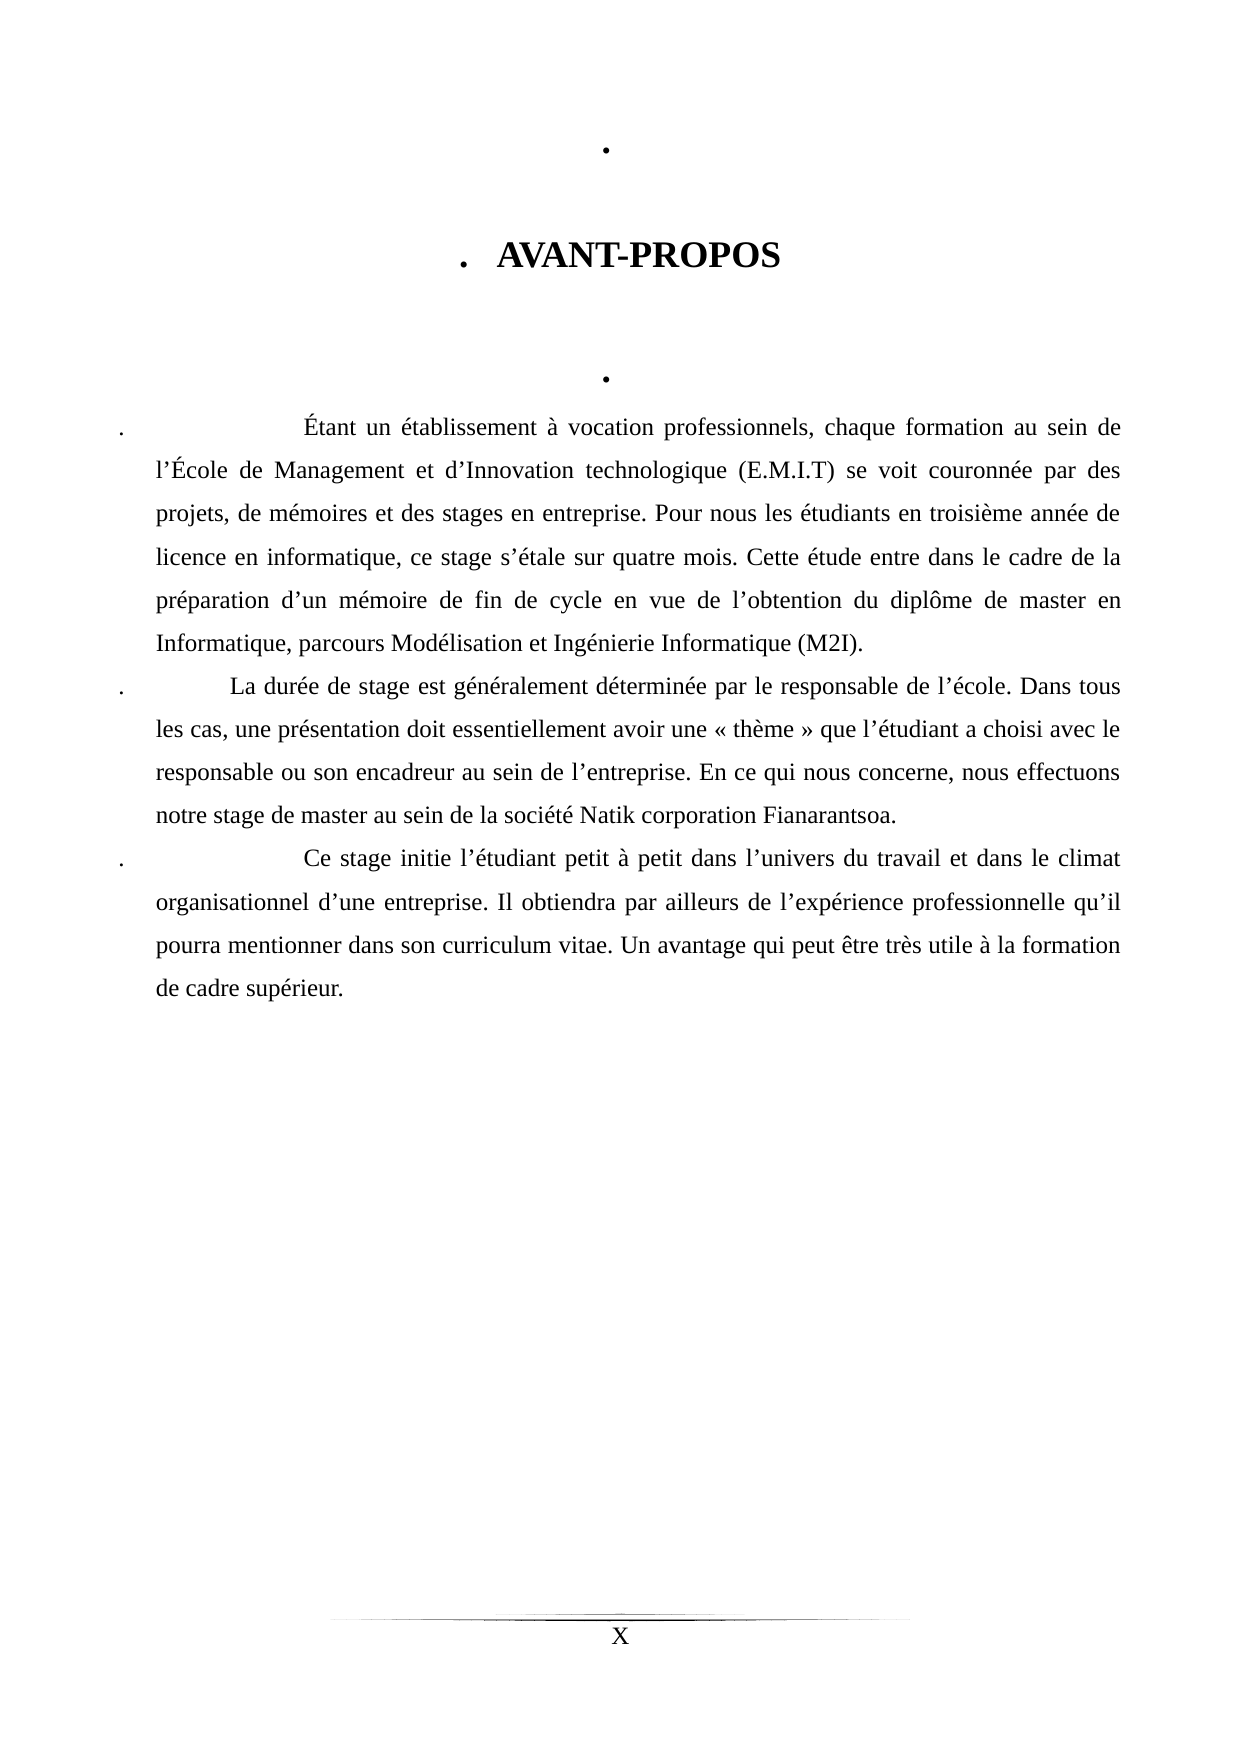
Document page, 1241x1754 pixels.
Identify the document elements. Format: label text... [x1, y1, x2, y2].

subtitle La durée de stage est généralement déterminée par le responsable de l’école. Dans tous les cas, une présentation doit essentiellement avoir une « thème » que l’étudiant a choisi avec le responsable ou son encadreur au sein de l’entreprise. En ce qui nous concerne, nous effectuons notre stage de master au sein de la société Natik corporation Fianarantsoa. [118, 671, 1122, 829]
subtitle Étant un établissement à vocation professionnels, chaque formation au sein de l’École de Management et d’Innovation technologique (E.M.I.T) se voit couronnée par des projets, de mémoires et des stages en entreprise. Pour nous les étudiants en troisième année de licence en informatique, ce stage s’étale sur quatre mois. Cette étude entre dans le cadre de la préparation d’un mémoire de fin de cycle en vue de l’obtention du diplôme de master en Informatique, parcours Modélisation et Ingénierie Informatique (M2I). [118, 412, 1122, 657]
subtitle AVANT-PROPOS [118, 233, 1122, 276]
subtitle Ce stage initie l’étudiant petit à petit dans l’univers du travail et dans le climat organisationnel d’une entreprise. Il obtiendra par ailleurs de l’expérience professionnelle qu’il pourra mentionner dans son curriculum vitae. Un avantage qui peut être très utile à la formation de cadre supérieur. [118, 843, 1122, 1002]
picture [171, 1613, 1069, 1622]
